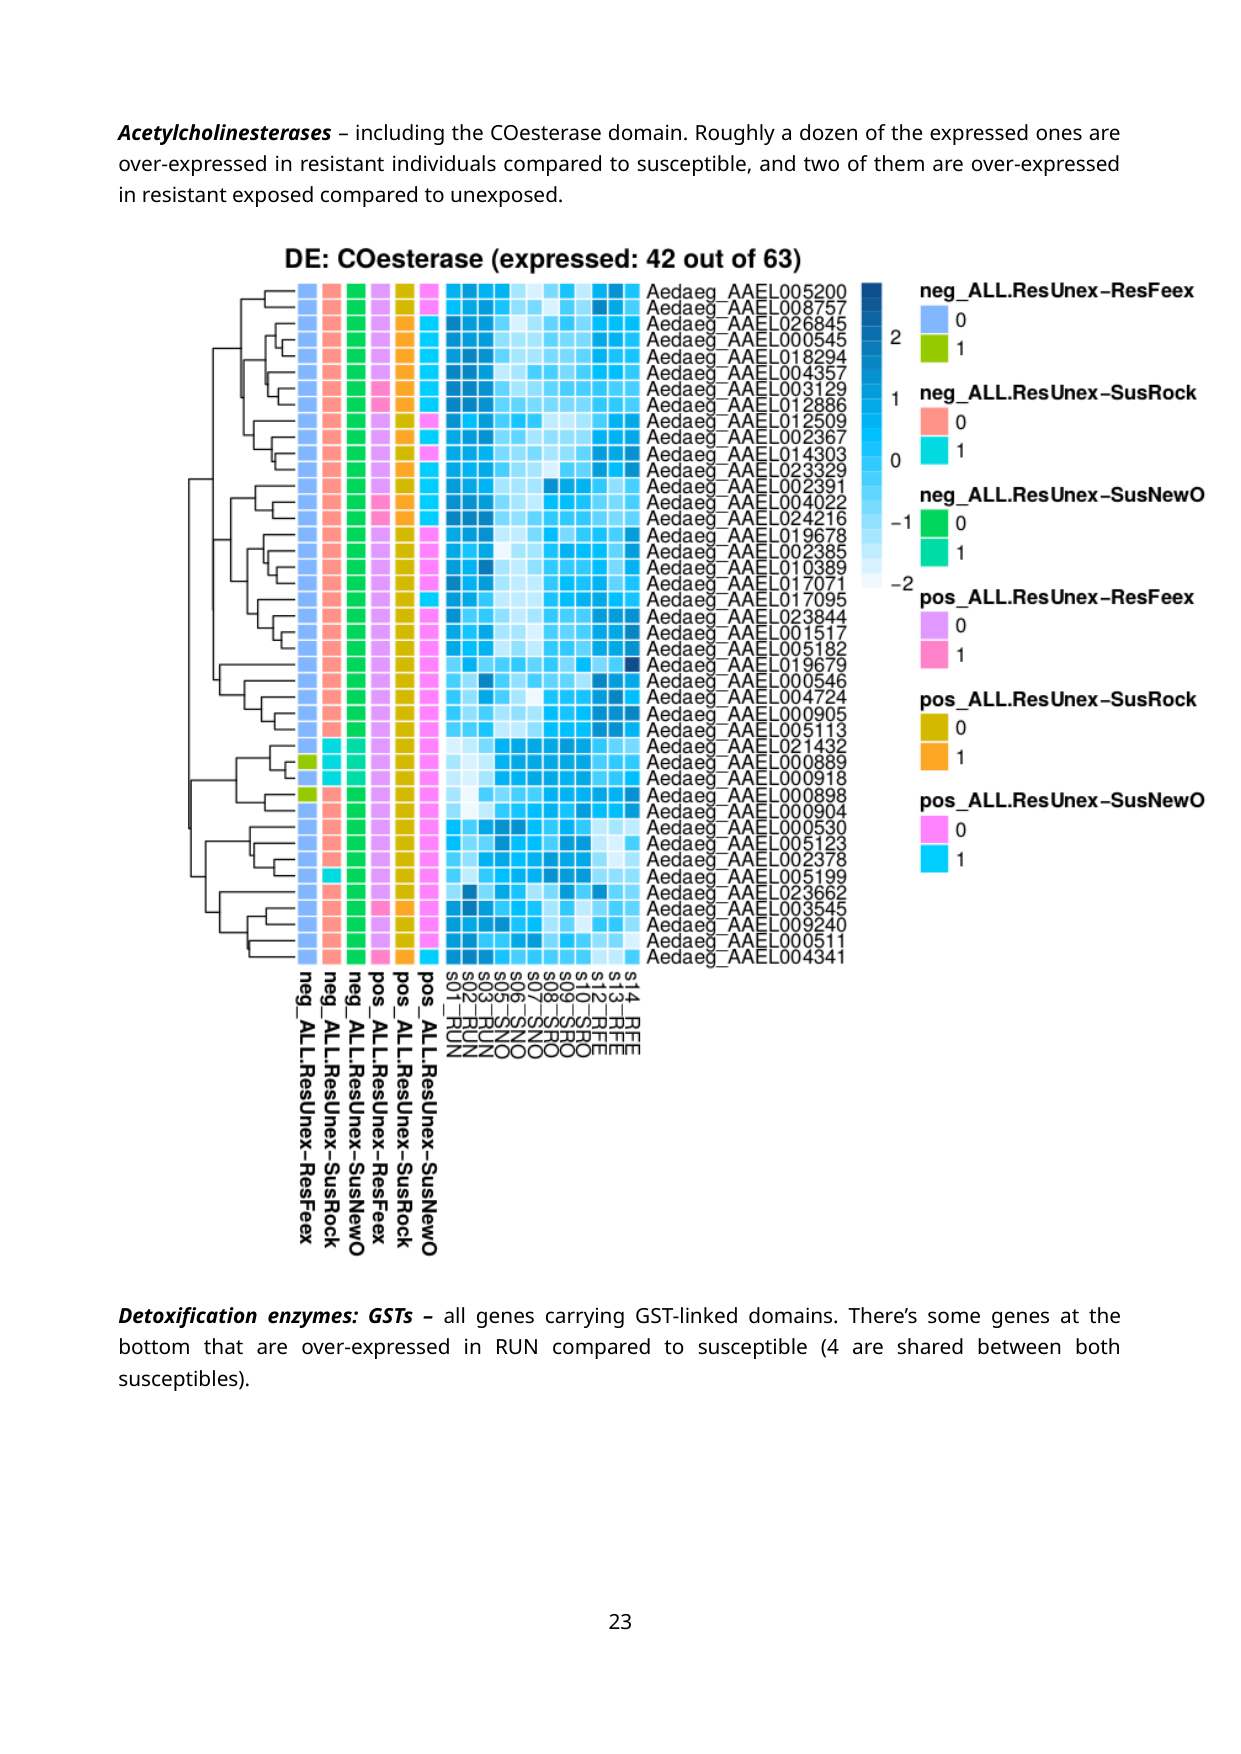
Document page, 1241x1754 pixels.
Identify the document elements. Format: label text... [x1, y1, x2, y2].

text Detoxification enzymes: GSTs – all genes carrying GST-linked domains. There’s some genes at the bottom that are over-expressed in RUN compared to susceptible (4 are shared between both susceptibles). [118, 1301, 1122, 1392]
text Acetylcholinesterases – including the COesterase domain. Roughly a dozen of the expressed ones are over-expressed in resistant individuals compared to susceptible, and two of them are over-expressed in resistant exposed compared to unexposed. [118, 118, 1122, 209]
picture [118, 226, 1241, 1284]
